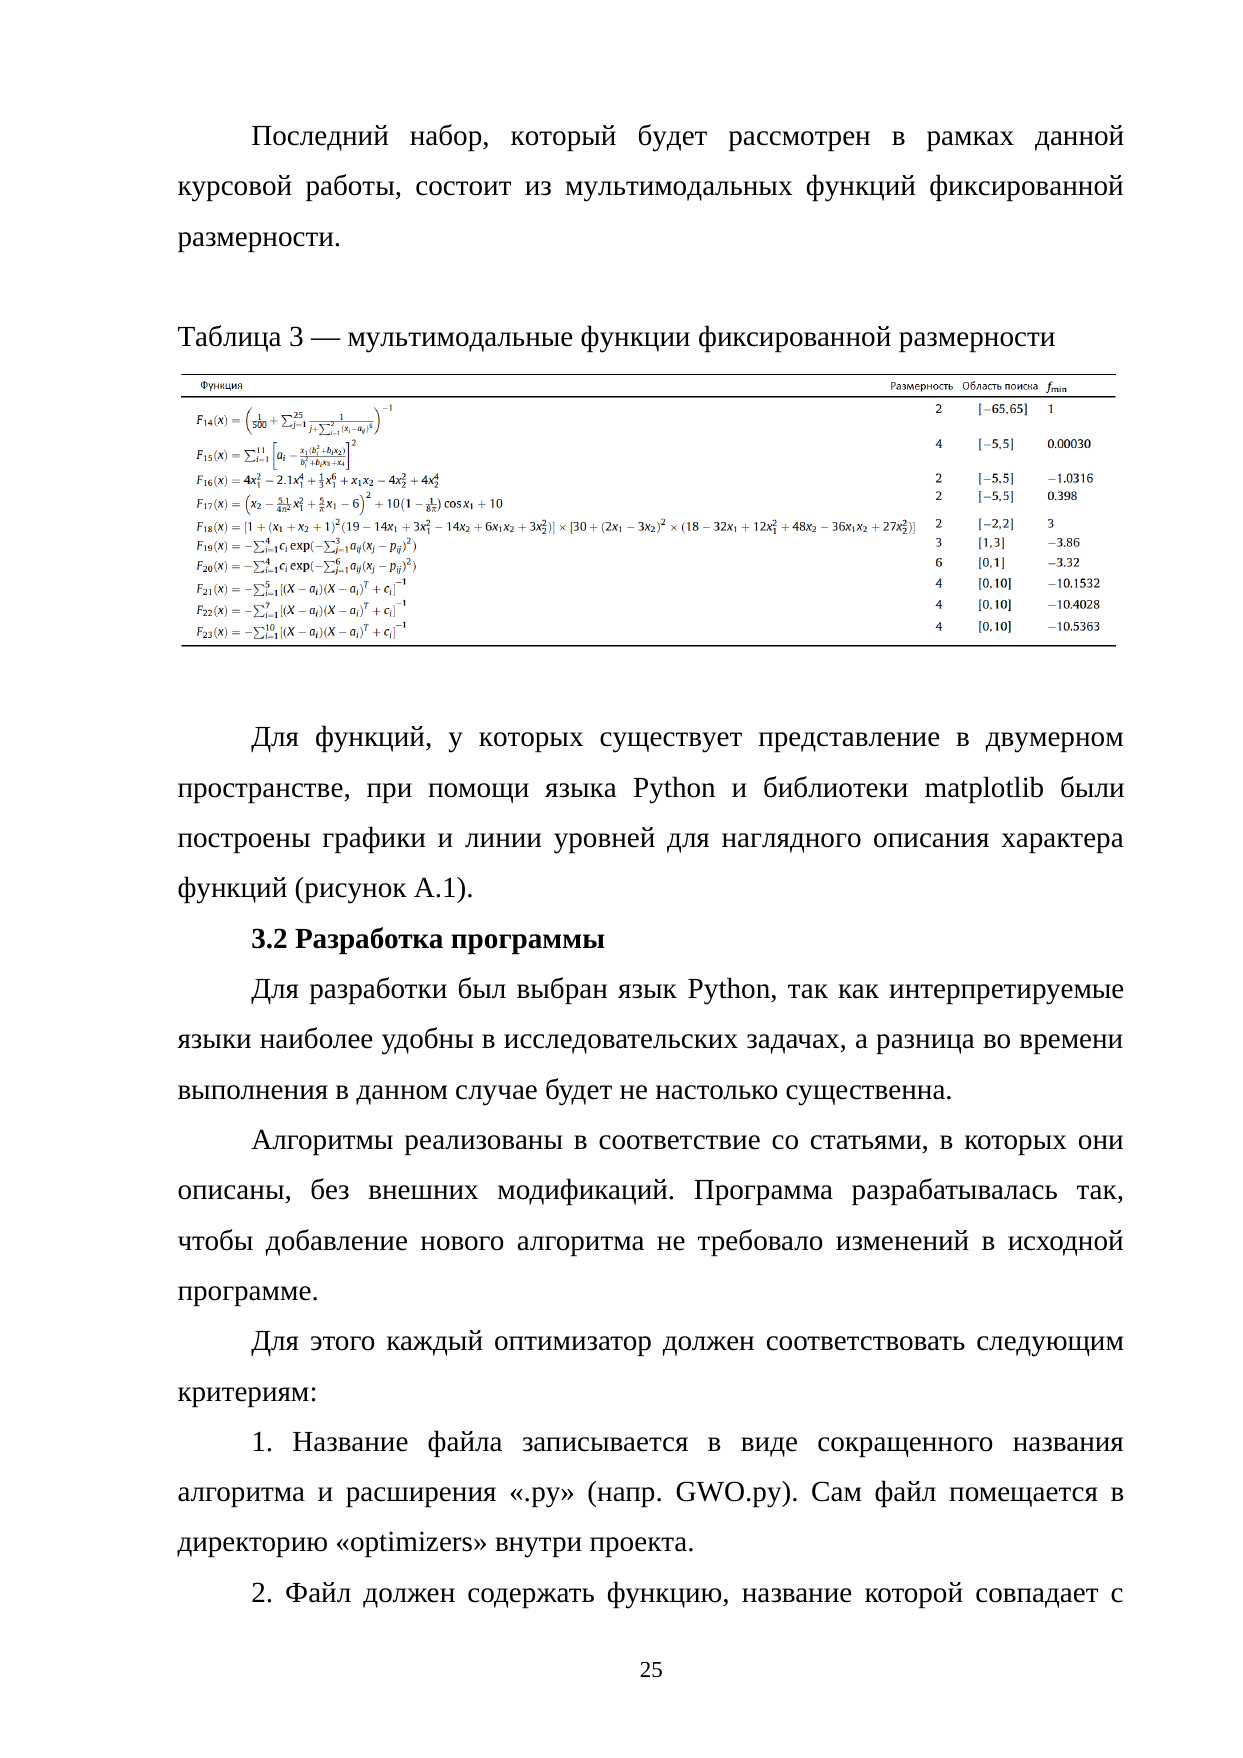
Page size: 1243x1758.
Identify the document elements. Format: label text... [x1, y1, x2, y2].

text Для этого каждый оптимизатор должен соответствовать следующим критериям: [177, 1323, 1124, 1407]
text Алгоритмы реализованы в соответствие со статьями, в которых они описаны, без внешних модификаций. Программа разрабатывалась так, чтобы добавление нового алгоритма не требовало изменений в исходной программе. [177, 1122, 1124, 1307]
text Таблица 3 — мультимодальные функции фиксированной размерности [177, 319, 1124, 353]
subtitle 3.2 Разработка программы [177, 921, 1124, 954]
text 1. Название файла записывается в виде сокращенного названия алгоритма и расширения «.py» (напр. GWO.py). Сам файл помещается в директорию «optimizers» внутри проекта. [177, 1424, 1124, 1558]
text Последний набор, который будет рассмотрен в рамках данной курсовой работы, состоит из мультимодальных функций фиксированной размерности. [177, 118, 1124, 252]
picture [177, 369, 1125, 653]
text Для функций, у которых существует представление в двумерном пространстве, при помощи языка Python и библиотеки matplotlib были построены графики и линии уровней для наглядного описания характера функций (рисунок А.1). [177, 719, 1124, 904]
text 2. Файл должен содержать функцию, название которой совпадает с [177, 1575, 1124, 1608]
text Для разработки был выбран язык Python, так как интерпретируемые языки наиболее удобны в исследовательских задачах, а разница во времени выполнения в данном случае будет не настолько существенна. [177, 971, 1124, 1105]
